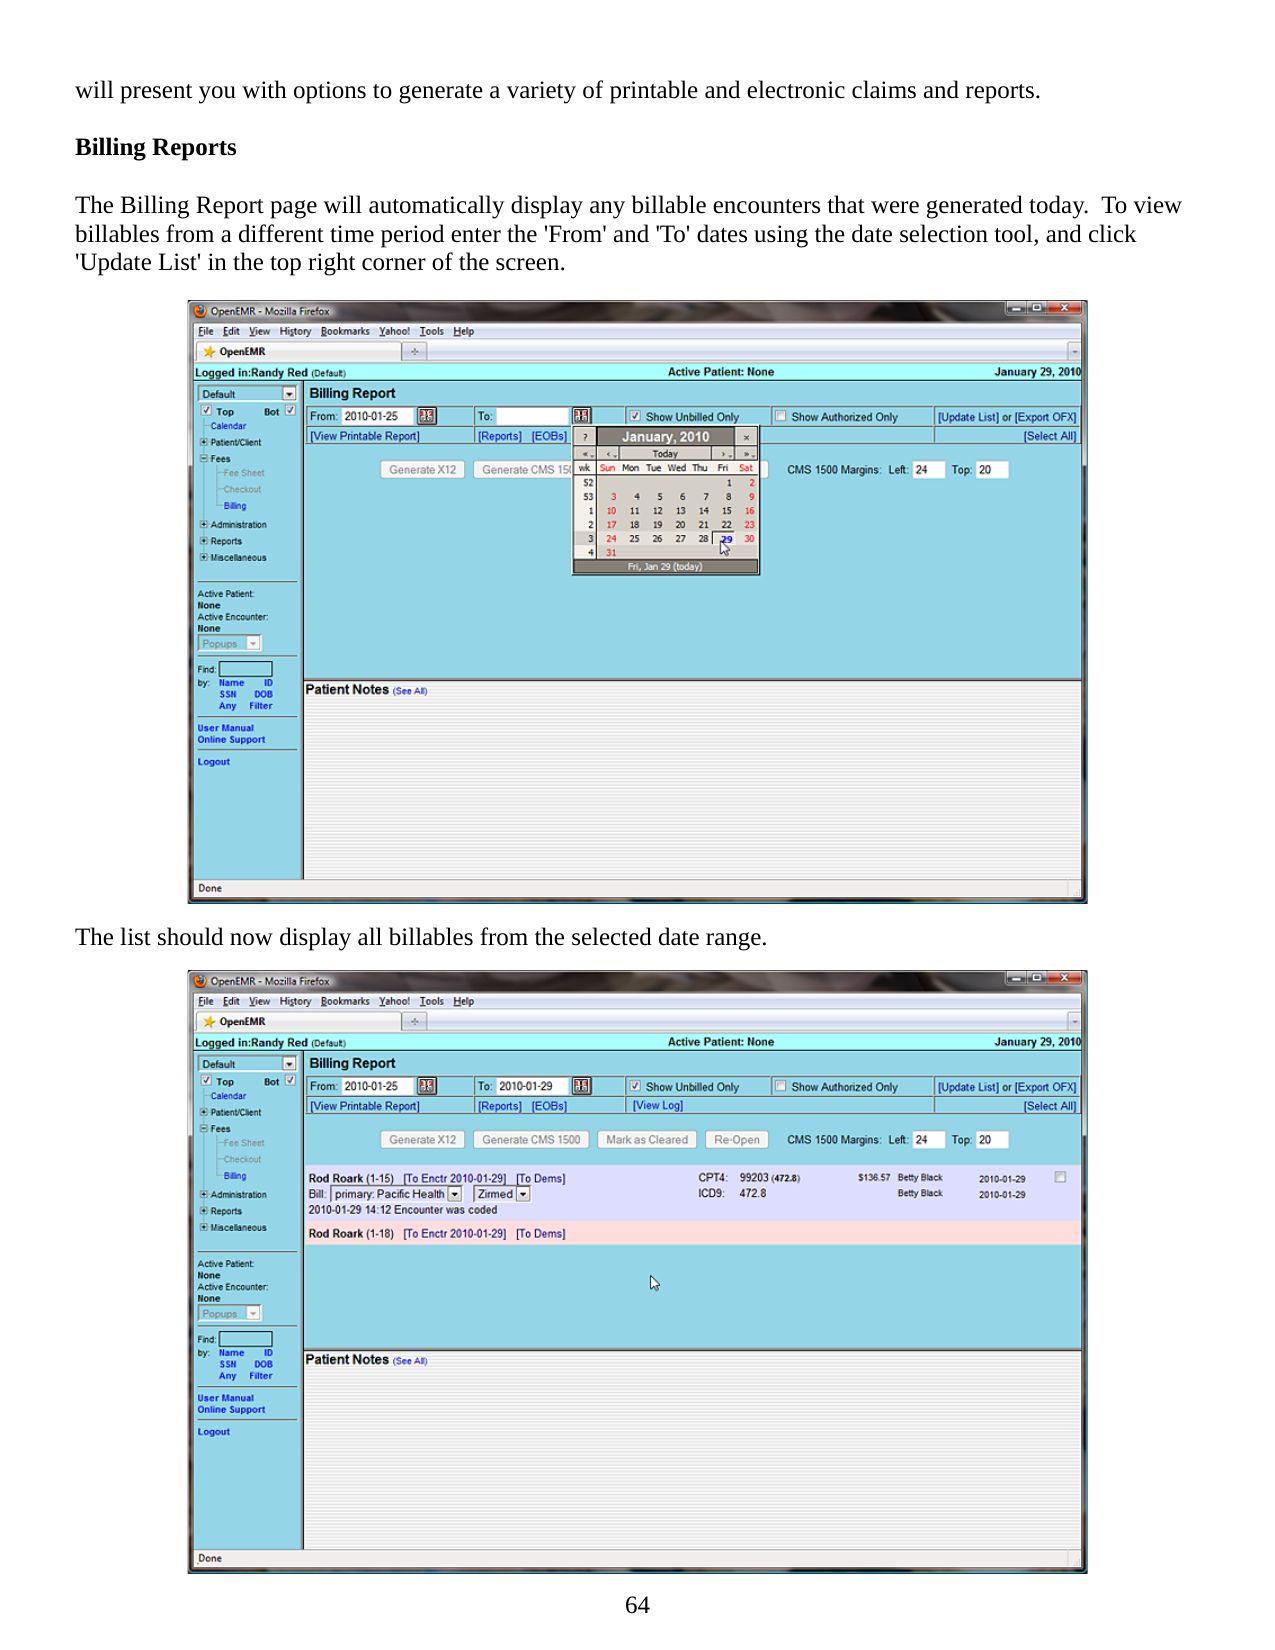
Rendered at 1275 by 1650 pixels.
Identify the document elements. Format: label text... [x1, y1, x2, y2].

text The Billing Report page will automatically display any billable encounters that were generated today. To view billables from a different time period enter the 'From' and 'To' dates using the date selection tool, and click 'Update List' in the top right corner of the screen. [75, 190, 1200, 276]
text The list should now display all billables from the selected date range. [75, 922, 1200, 951]
text will present you with options to generate a variety of printable and electronic claims and reports. [75, 75, 1200, 104]
picture [187, 970, 1088, 1574]
text Billing Reports [75, 132, 1200, 161]
picture [187, 300, 1088, 904]
